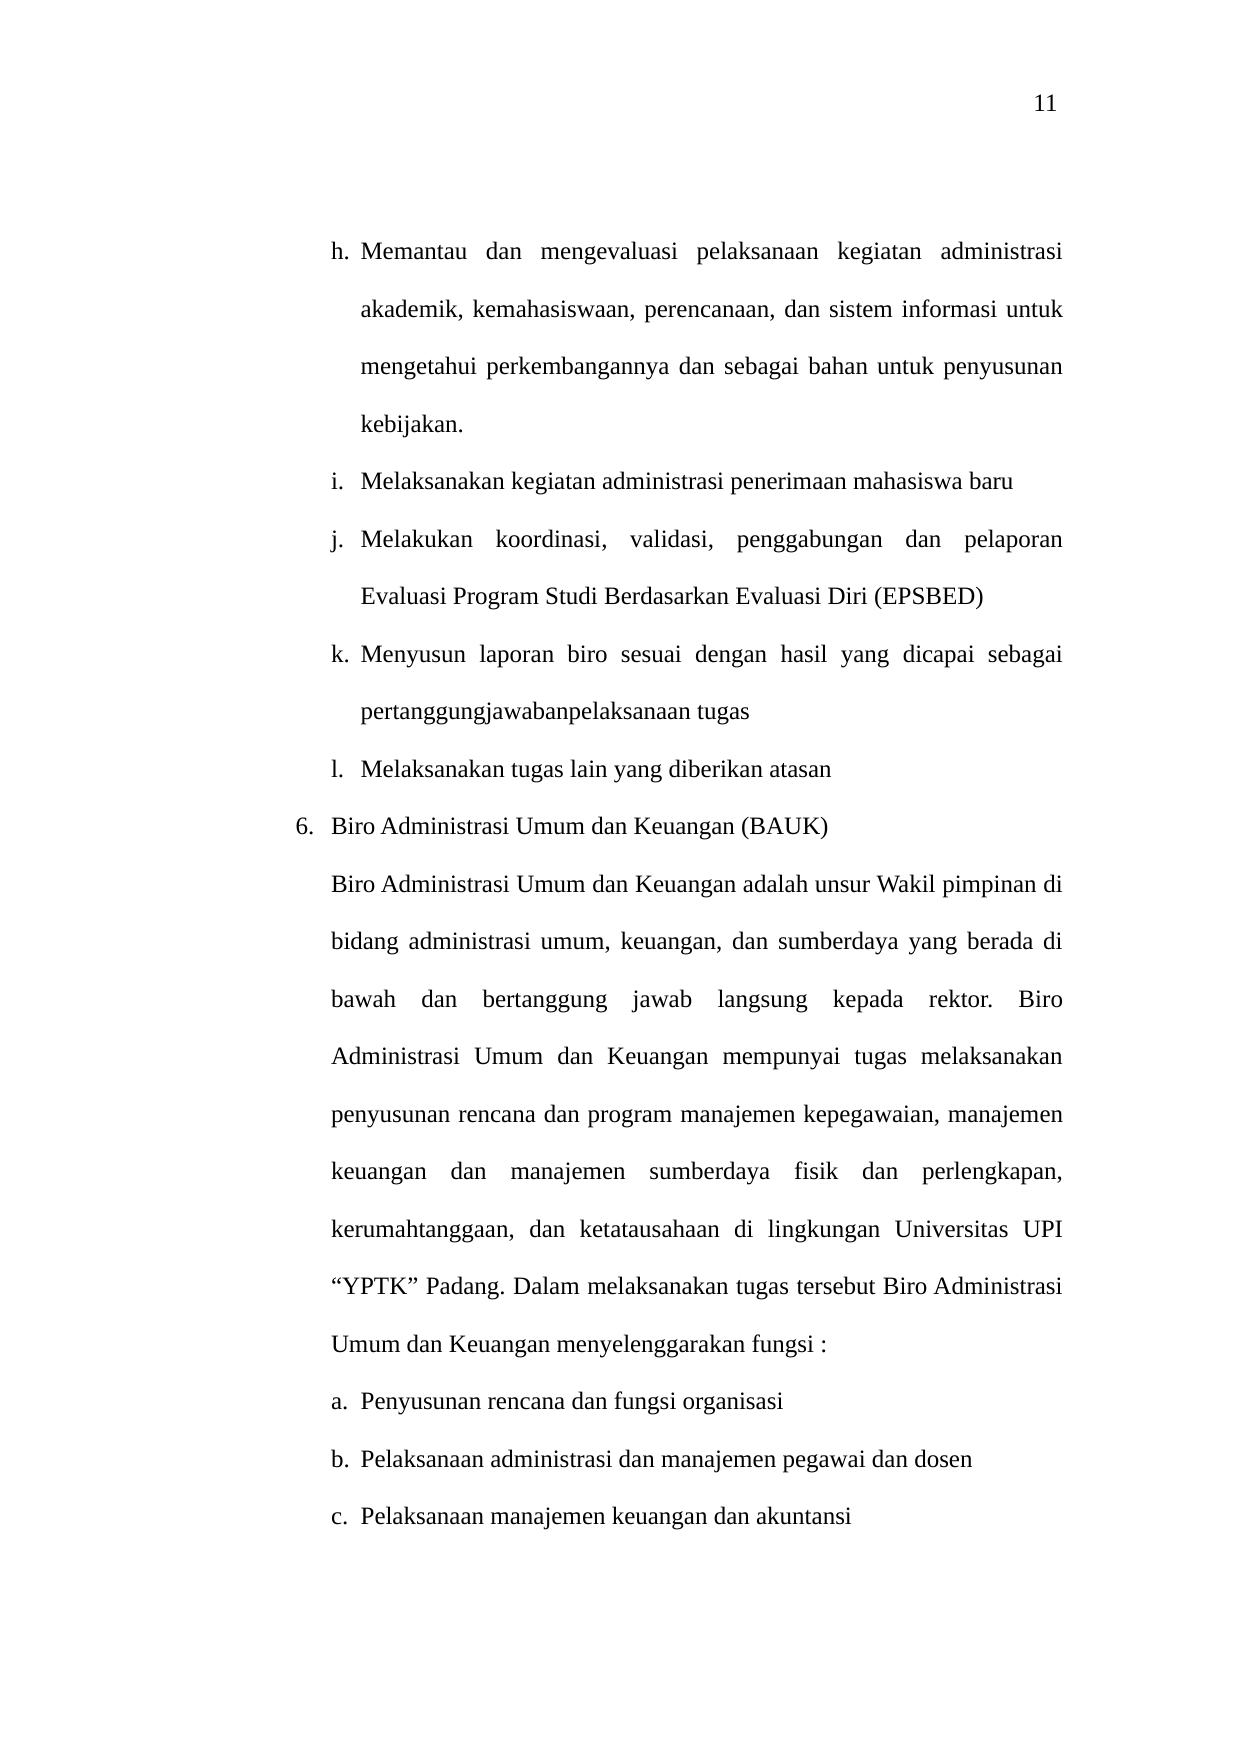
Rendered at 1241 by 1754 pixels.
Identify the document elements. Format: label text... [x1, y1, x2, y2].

list Biro Administrasi Umum dan Keuangan (BAUK) [295, 811, 1063, 840]
list Penyusunan rencana dan fungsi organisasi [331, 1386, 1063, 1415]
list Menyusun laporan biro sesuai dengan hasil yang dicapai sebagai pertanggungjawabanpelaksanaan tugas [331, 639, 1063, 725]
list Melaksanakan tugas lain yang diberikan atasan [331, 754, 1063, 782]
list Biro Administrasi Umum dan Keuangan adalah unsur Wakil pimpinan di bidang administrasi umum, keuangan, dan sumberdaya yang berada di bawah dan bertanggung jawab langsung kepada rektor. Biro Administrasi Umum dan Keuangan mempunyai tugas melaksanakan penyusunan rencana dan program manajemen kepegawaian, manajemen keuangan dan manajemen sumberdaya fisik dan perlengkapan, kerumahtanggaan, dan ketatausahaan di lingkungan Universitas UPI “YPTK” Padang. Dalam melaksanakan tugas tersebut Biro Administrasi Umum dan Keuangan menyelenggarakan fungsi : [295, 869, 1063, 1357]
list Pelaksanaan manajemen keuangan dan akuntansi [331, 1501, 1063, 1530]
list Melaksanakan kegiatan administrasi penerimaan mahasiswa baru [331, 466, 1063, 495]
list Pelaksanaan administrasi dan manajemen pegawai dan dosen [331, 1444, 1063, 1472]
list Memantau dan mengevaluasi pelaksanaan kegiatan administrasi akademik, kemahasiswaan, perencanaan, dan sistem informasi untuk mengetahui perkembangannya dan sebagai bahan untuk penyusunan kebijakan. [331, 236, 1063, 437]
list Melakukan koordinasi, validasi, penggabungan dan pelaporan Evaluasi Program Studi Berdasarkan Evaluasi Diri (EPSBED) [331, 524, 1063, 610]
